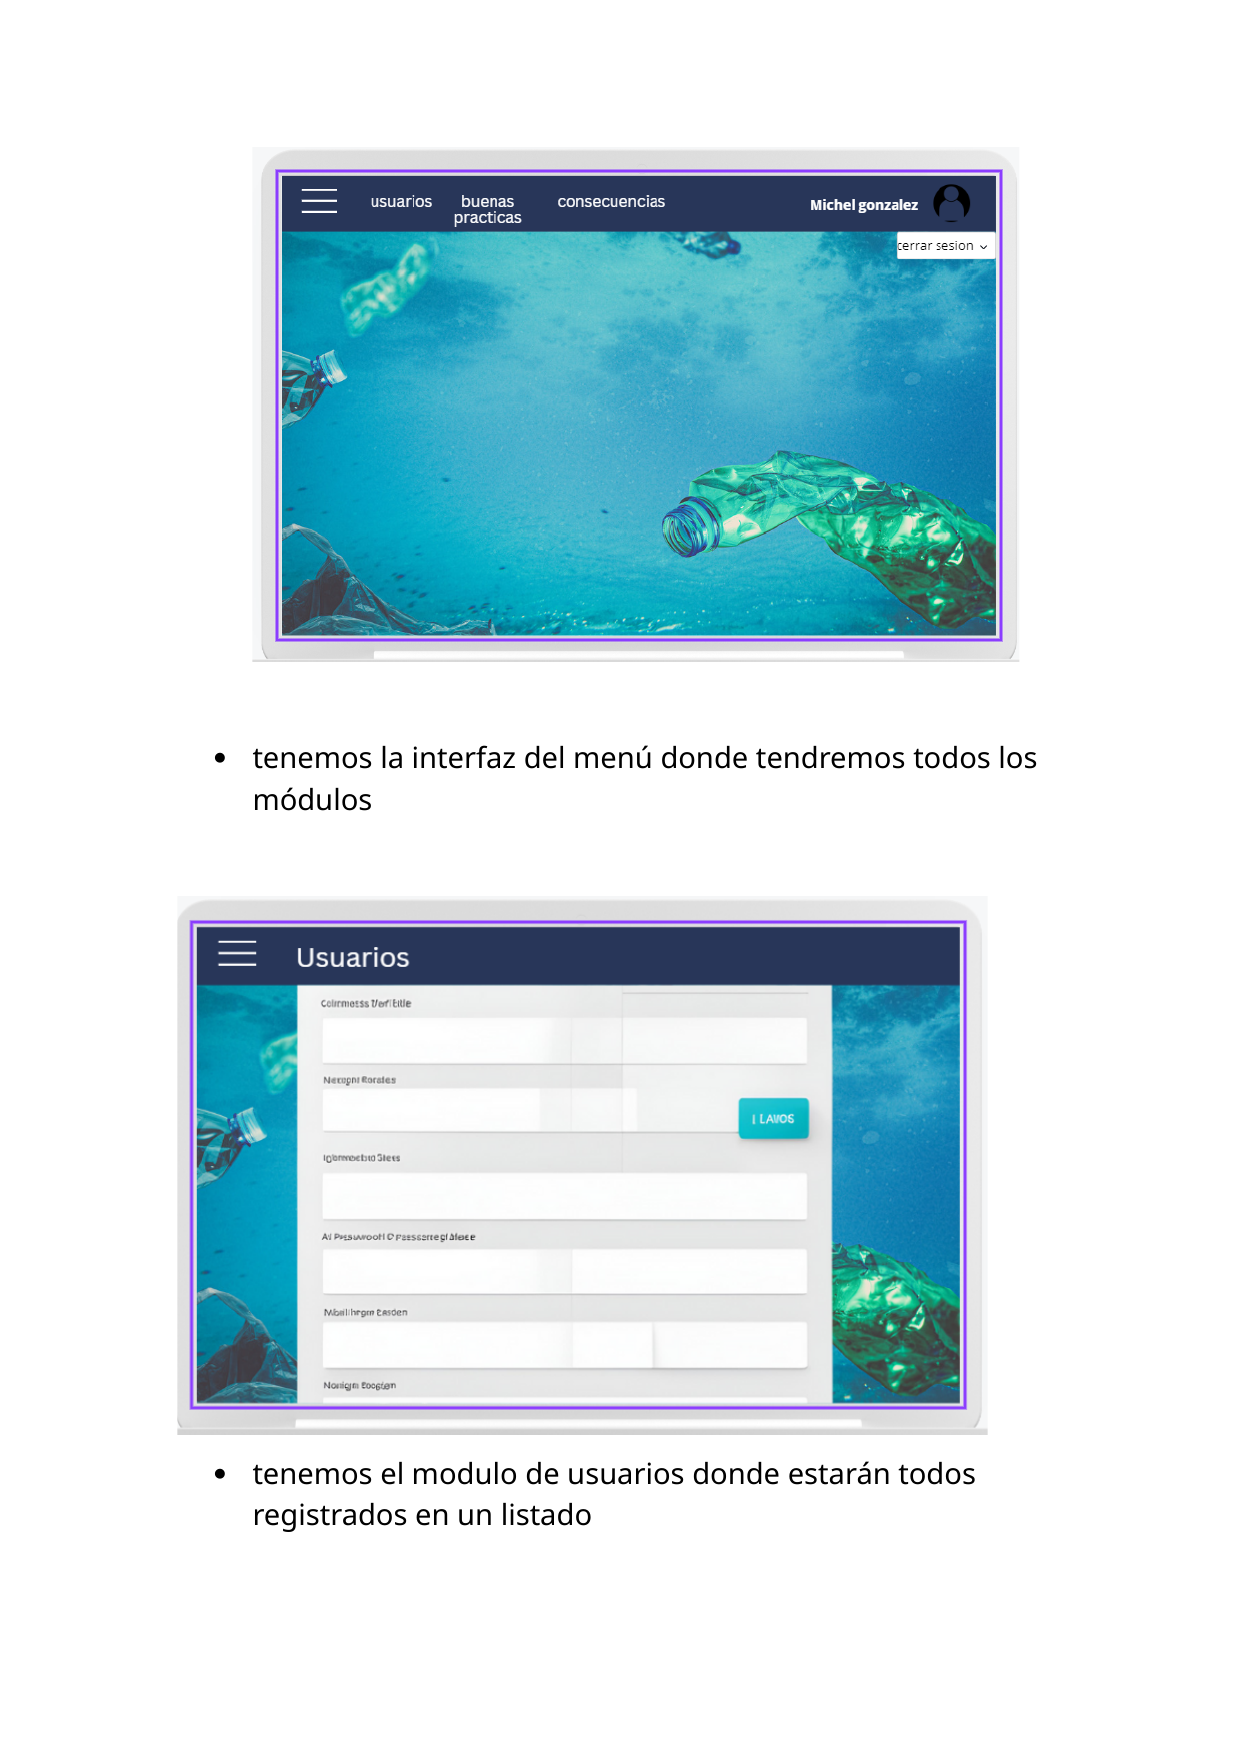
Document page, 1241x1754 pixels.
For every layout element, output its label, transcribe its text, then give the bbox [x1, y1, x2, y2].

list tenemos el modulo de usuarios donde estarán todos registrados en un listado [215, 1453, 1063, 1534]
list tenemos la interfaz del menú donde tendremos todos los módulos [215, 738, 1063, 819]
